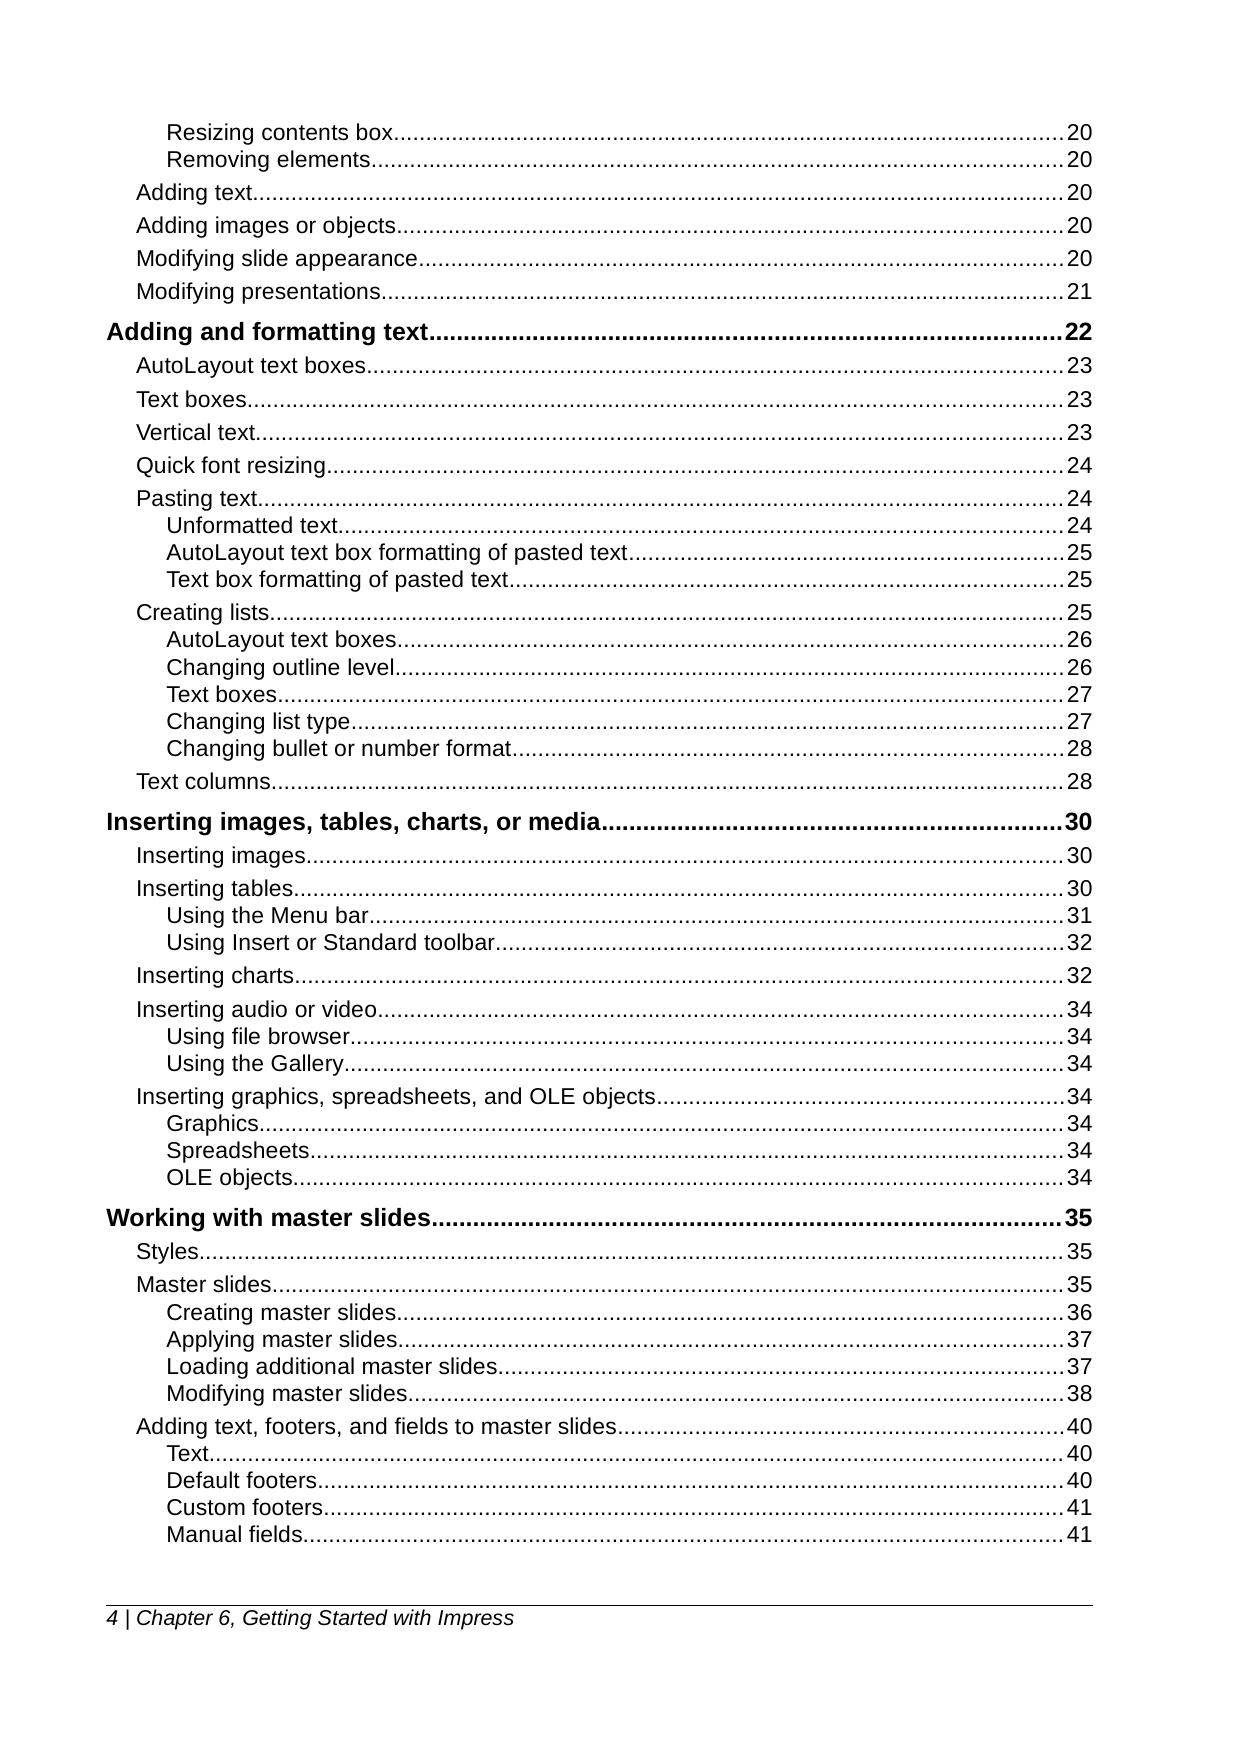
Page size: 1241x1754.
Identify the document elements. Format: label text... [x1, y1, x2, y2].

text Loading additional master slides 37 [166, 1352, 1093, 1379]
text Spreadsheets 34 [166, 1136, 1093, 1163]
text Adding text, footers, and fields to master slides 40 [136, 1412, 1093, 1439]
text Custom footers 41 [166, 1493, 1093, 1521]
text Master slides 35 [136, 1271, 1093, 1298]
text Resizing contents box 20 [166, 118, 1093, 145]
text Removing elements 20 [166, 145, 1093, 172]
text Unformatted text 24 [166, 511, 1093, 538]
text OLE objects 34 [166, 1163, 1093, 1191]
text Adding images or objects 20 [136, 211, 1093, 238]
text Manual fields 41 [166, 1521, 1093, 1548]
text Using Insert or Standard toolbar 32 [166, 929, 1093, 956]
text Text 40 [166, 1439, 1093, 1466]
text Working with master slides 35 [106, 1203, 1093, 1232]
text Text box formatting of pasted text 25 [166, 566, 1093, 593]
text Inserting images, tables, charts, or media 30 [106, 806, 1093, 835]
text Creating master slides 36 [166, 1298, 1093, 1325]
text Changing outline level 26 [166, 653, 1093, 680]
text Inserting charts 32 [136, 962, 1093, 989]
text AutoLayout text box formatting of pasted text 25 [166, 538, 1093, 566]
text Changing list type 27 [166, 707, 1093, 734]
text Modifying presentations 21 [136, 278, 1093, 305]
text Inserting graphics, spreadsheets, and OLE objects 34 [136, 1082, 1093, 1109]
text Text boxes 23 [136, 385, 1093, 412]
text AutoLayout text boxes 26 [166, 626, 1093, 653]
text Inserting tables 30 [136, 874, 1093, 902]
text Text columns 28 [136, 767, 1093, 794]
text Using the Menu bar 31 [166, 902, 1093, 929]
text Graphics 34 [166, 1109, 1093, 1136]
text Using file browser 34 [166, 1022, 1093, 1049]
text Inserting images 30 [136, 841, 1093, 868]
text Adding and formatting text 22 [106, 317, 1093, 346]
text Styles 35 [136, 1238, 1093, 1265]
text Text boxes 27 [166, 680, 1093, 707]
text Vertical text 23 [136, 418, 1093, 445]
text AutoLayout text boxes 23 [136, 352, 1093, 379]
text Applying master slides 37 [166, 1325, 1093, 1352]
text Default footers 40 [166, 1466, 1093, 1493]
text Quick font resizing 24 [136, 451, 1093, 478]
text Adding text 20 [136, 178, 1093, 205]
text Creating lists 25 [136, 599, 1093, 626]
text Modifying slide appearance 20 [136, 244, 1093, 272]
text Inserting audio or video 34 [136, 995, 1093, 1022]
text Modifying master slides 38 [166, 1379, 1093, 1406]
text Pasting text 24 [136, 484, 1093, 511]
text Changing bullet or number format 28 [166, 734, 1093, 761]
text Using the Gallery 34 [166, 1049, 1093, 1076]
